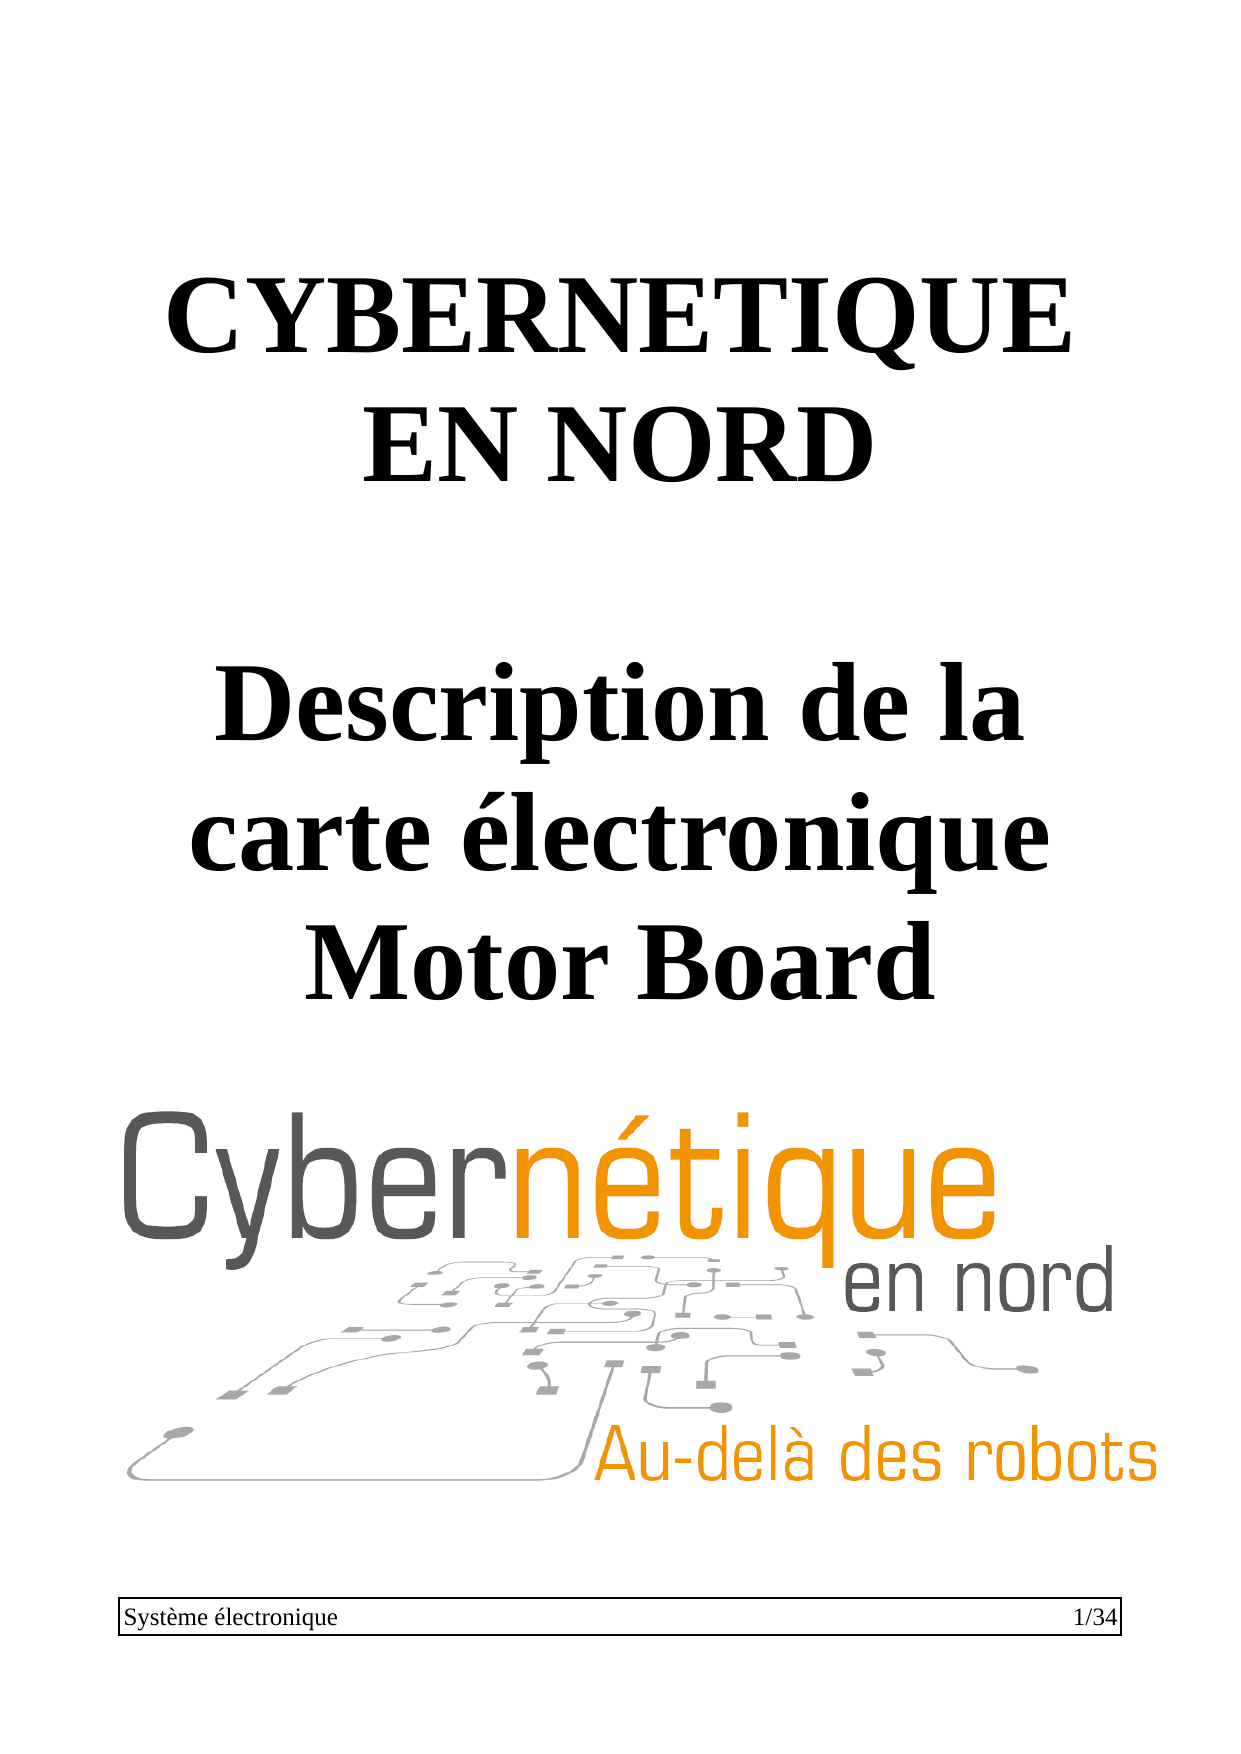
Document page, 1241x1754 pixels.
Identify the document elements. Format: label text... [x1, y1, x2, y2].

picture [118, 1105, 1157, 1487]
text Description de la carte électronique [118, 636, 1122, 894]
text CYBERNETIQUE EN NORD [118, 247, 1122, 506]
text Motor Board [118, 894, 1122, 1024]
